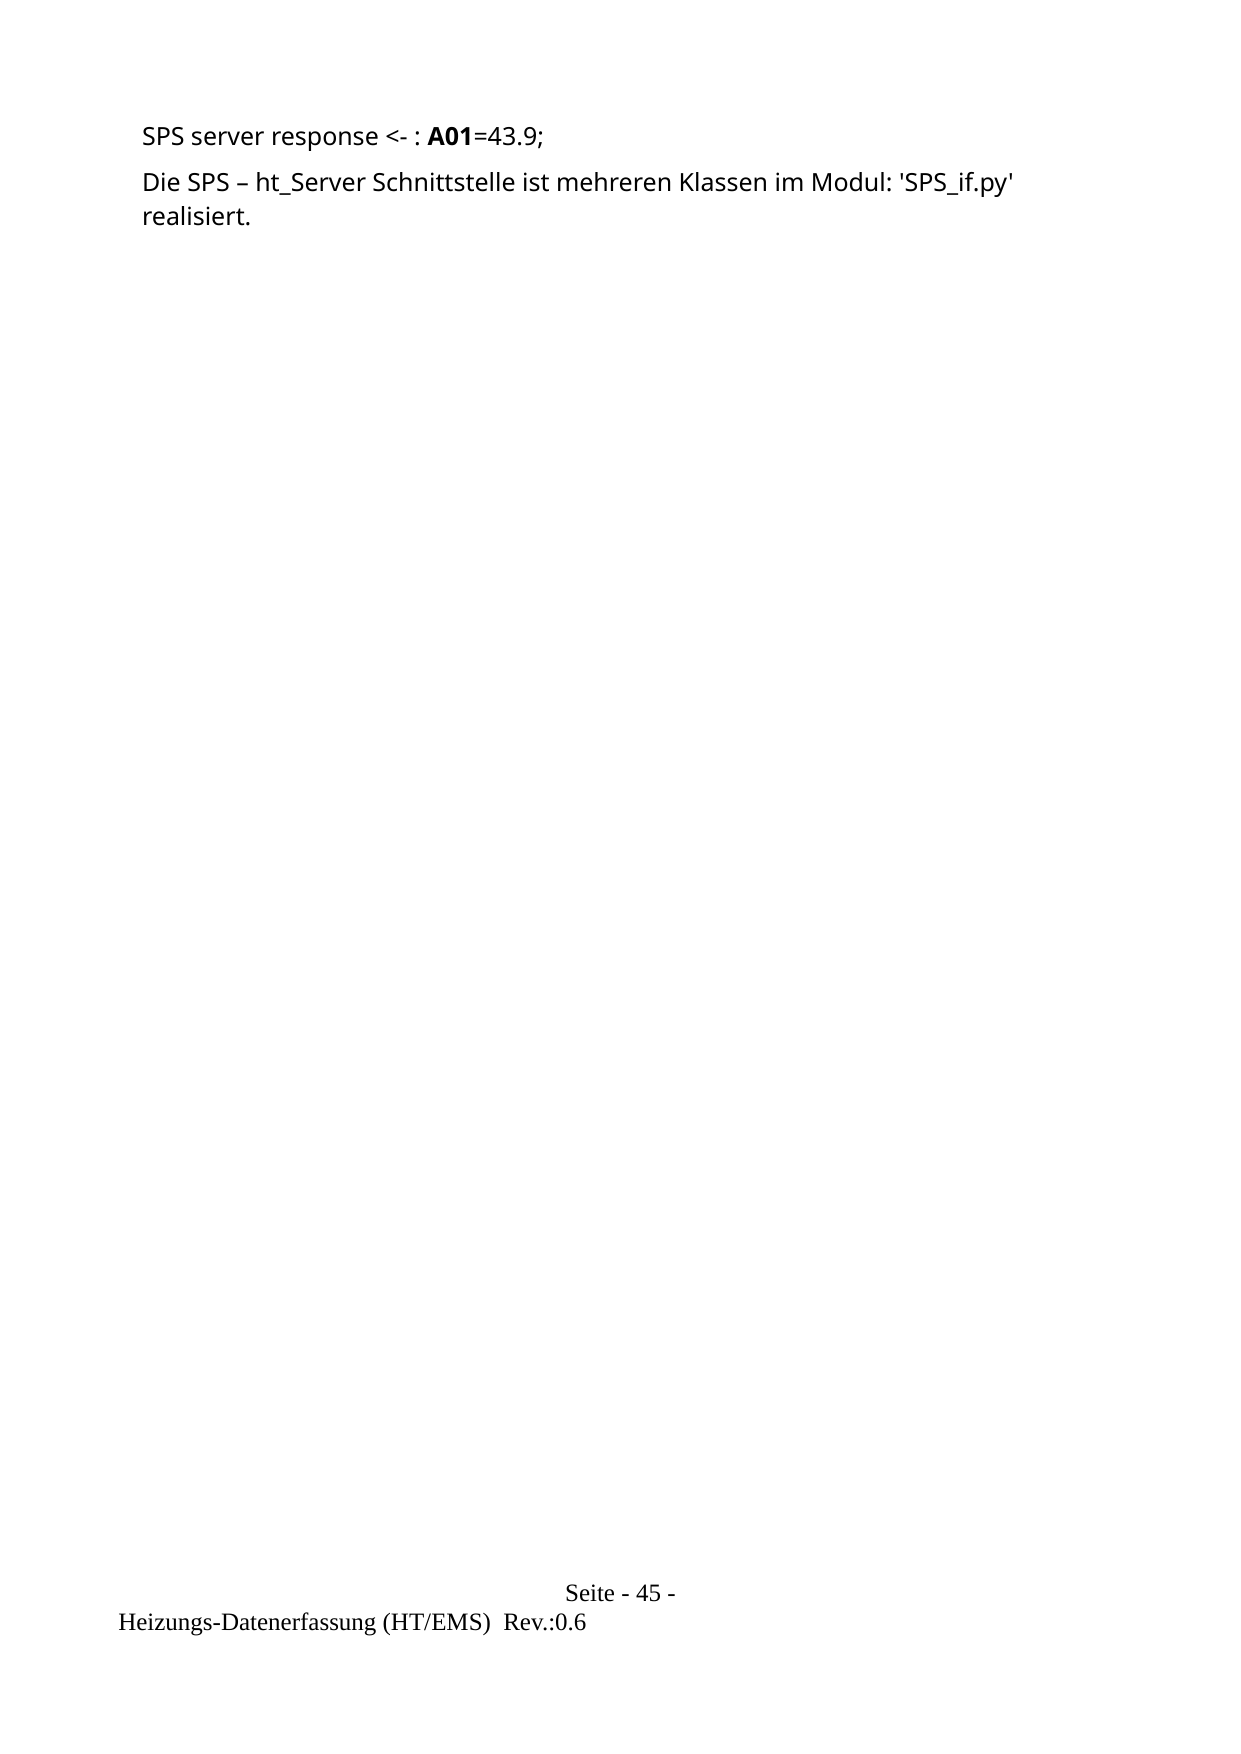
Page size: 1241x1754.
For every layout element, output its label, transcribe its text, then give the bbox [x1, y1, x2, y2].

text SPS server response <- : A01=43.9; [142, 118, 1122, 152]
text Die SPS – ht_Server Schnittstelle ist mehreren Klassen im Modul: 'SPS_if.py' realisiert. [142, 165, 1122, 267]
